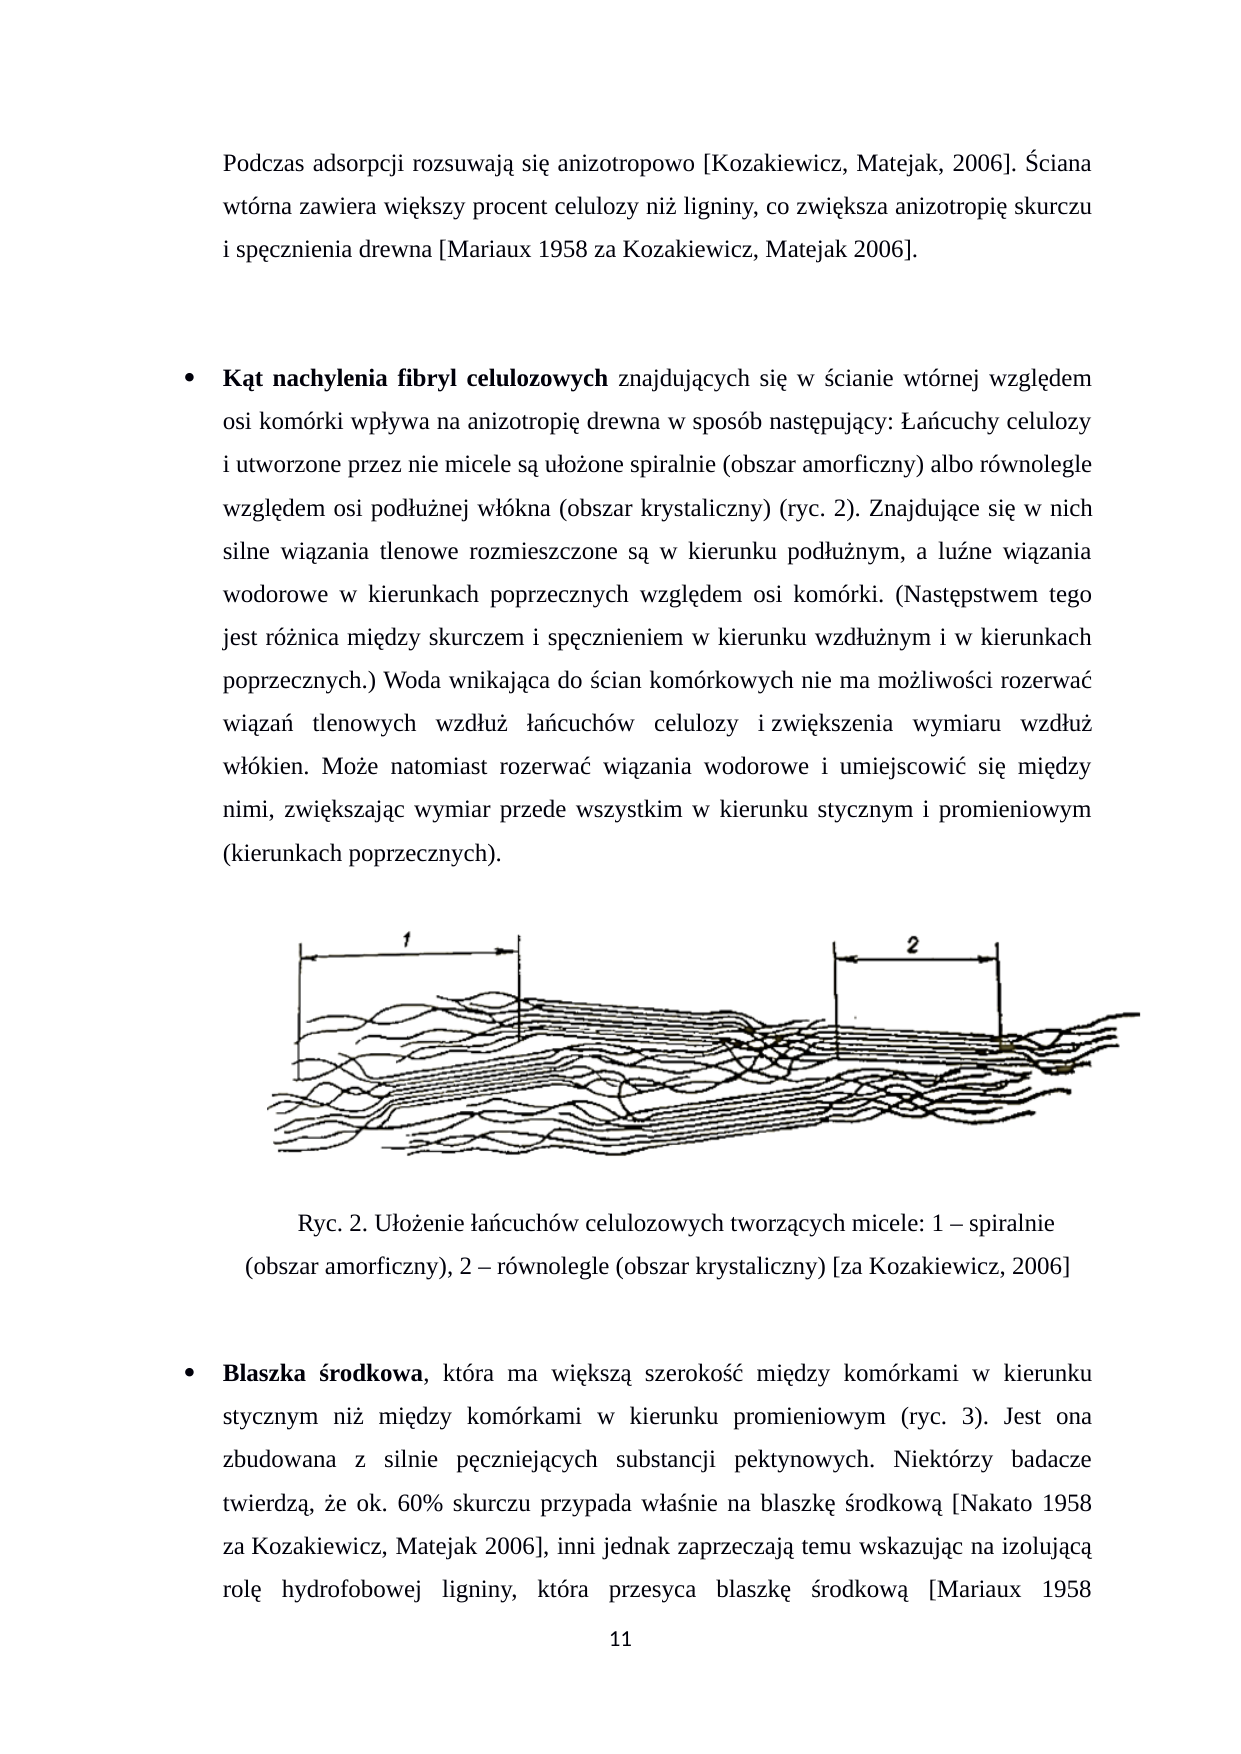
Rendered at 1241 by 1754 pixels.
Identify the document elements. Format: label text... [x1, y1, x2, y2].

list Podczas adsorpcji rozsuwają się anizotropowo [Kozakiewicz, Matejak, 2006]. Ściana wtórna zawiera większy procent celulozy niż ligniny, co zwiększa anizotropię skurczu i spęcznienia drewna [Mariaux 1958 za Kozakiewicz, Matejak 2006]. [185, 148, 1093, 263]
picture [260, 901, 1151, 1174]
list Kąt nachylenia fibryl celulozowych znajdujących się w ścianie wtórnej względem osi komórki wpływa na anizotropię drewna w sposób następujący: Łańcuchy celulozy i utworzone przez nie micele są ułożone spiralnie (obszar amorficzny) albo równolegle względem osi podłużnej włókna (obszar krystaliczny) (ryc. 2). Znajdujące się w nich silne wiązania tlenowe rozmieszczone są w kierunku podłużnym, a luźne wiązania wodorowe w kierunkach poprzecznych względem osi komórki. (Następstwem tego jest różnica między skurczem i spęcznieniem w kierunku wzdłużnym i w kierunkach poprzecznych.) Woda wnikająca do ścian komórkowych nie ma możliwości rozerwać wiązań tlenowych wzdłuż łańcuchów celulozy i zwiększenia wymiaru wzdłuż włókien. Może natomiast rozerwać wiązania wodorowe i umiejscowić się między nimi, zwiększając wymiar przede wszystkim w kierunku stycznym i promieniowym (kierunkach poprzecznych). [185, 363, 1093, 866]
list Blaszka środkowa, która ma większą szerokość między komórkami w kierunku stycznym niż między komórkami w kierunku promieniowym (ryc. 3). Jest ona zbudowana z silnie pęczniejących substancji pektynowych. Niektórzy badacze twierdzą, że ok. 60% skurczu przypada właśnie na blaszkę środkową [Nakato 1958 za Kozakiewicz, Matejak 2006], inni jednak zaprzeczają temu wskazując na izolującą rolę hydrofobowej ligniny, która przesyca blaszkę środkową [Mariaux 1958 [185, 1358, 1093, 1603]
text Ryc. 2. Ułożenie łańcuchów celulozowych tworzących micele: 1 – spiralnie (obszar amorficzny), 2 – równolegle (obszar krystaliczny) [za Kozakiewicz, 2006] [223, 1208, 1093, 1280]
